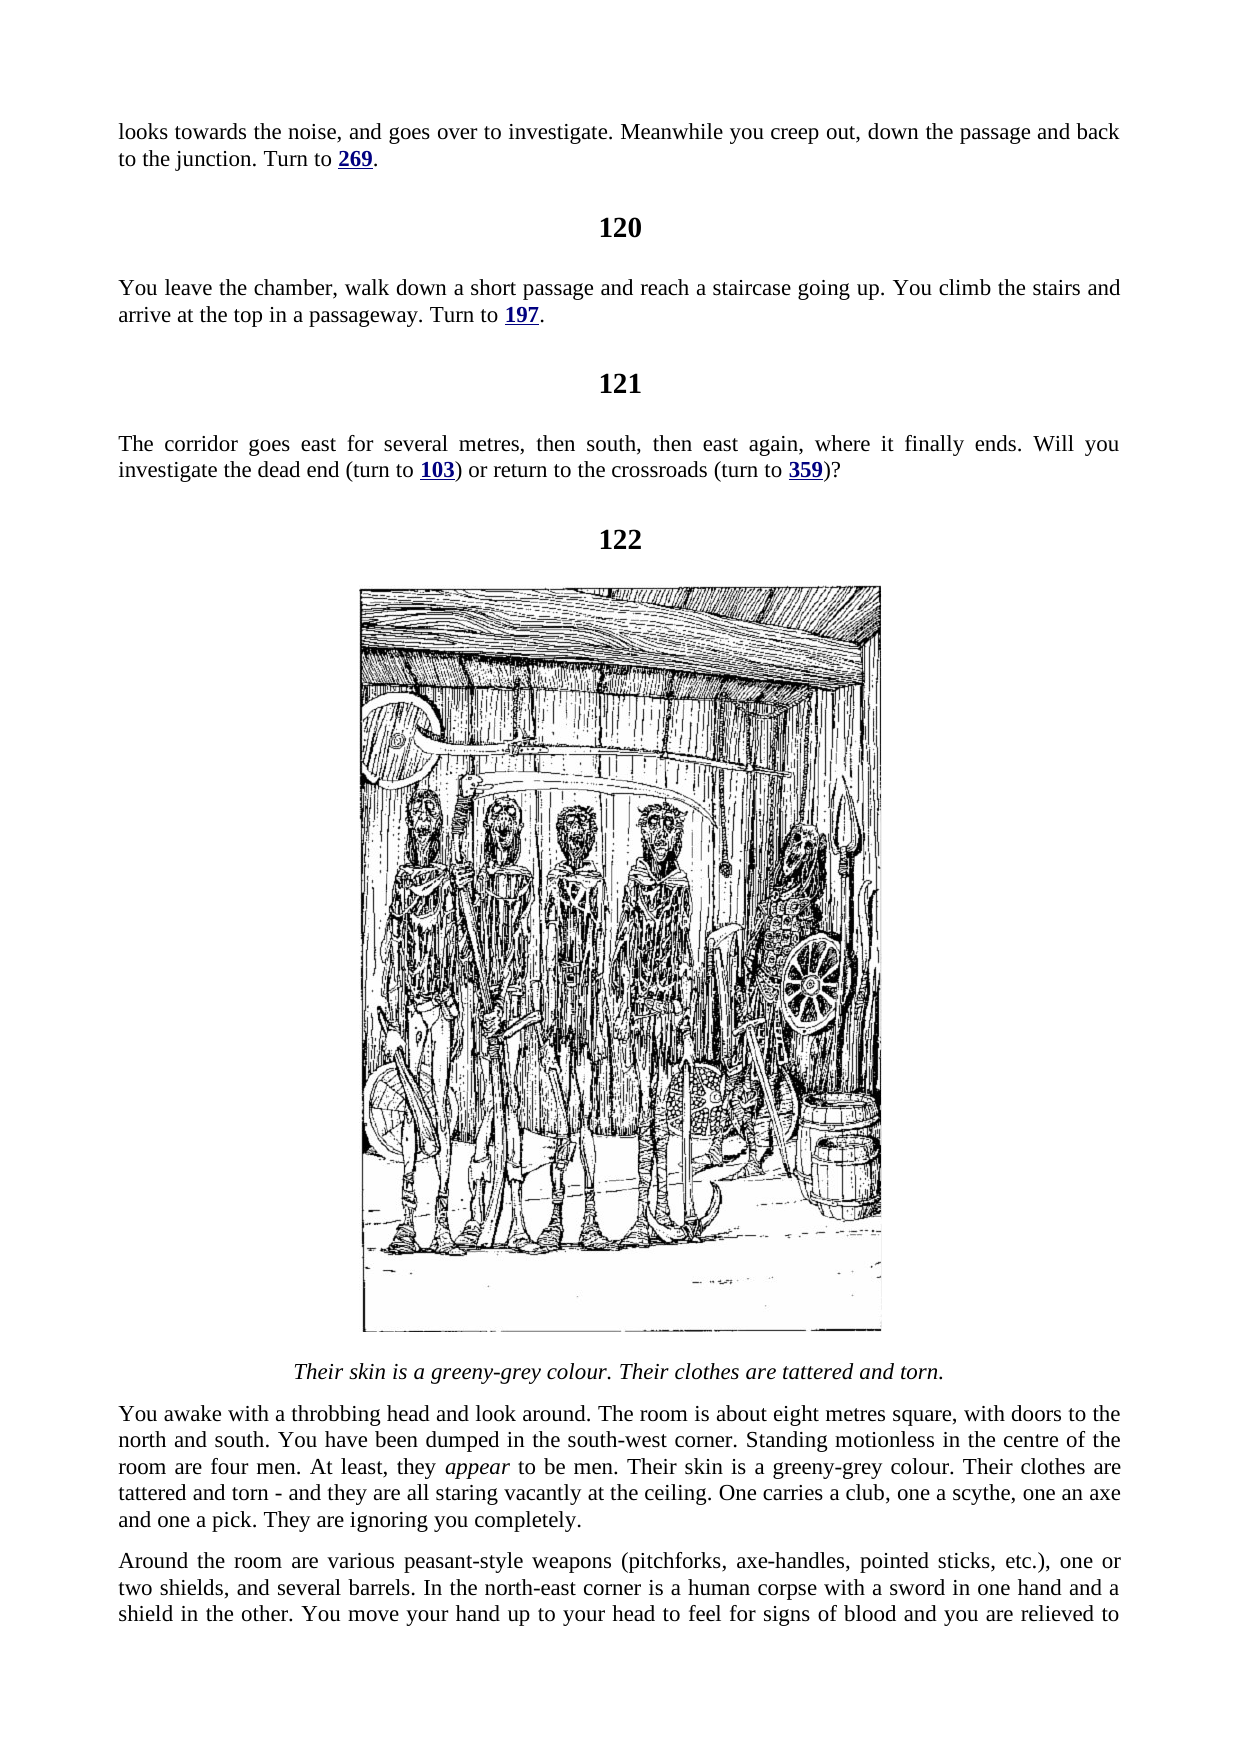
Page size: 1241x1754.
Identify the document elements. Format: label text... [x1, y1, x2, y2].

subtitle 120 [118, 211, 1122, 244]
picture [359, 585, 882, 1332]
subtitle 121 [118, 367, 1122, 400]
text Their skin is a greeny-grey colour. Their clothes are tattered and torn. [118, 585, 1122, 1385]
text looks towards the noise, and goes over to investigate. Meanwhile you creep out, down the passage and back to the junction. Turn to 269. [118, 118, 1122, 171]
subtitle 122 [118, 522, 1122, 556]
text You leave the chamber, walk down a short passage and reach a staircase going up. You climb the stairs and arrive at the top in a passageway. Turn to 197. [118, 274, 1122, 327]
text Around the room are various peasant-style weapons (pitchforks, axe-handles, pointed sticks, etc.), one or two shields, and several barrels. In the north-east corner is a human corpse with a sword in one hand and a shield in the other. You move your hand up to your head to feel for signs of blood and you are relieved to [118, 1547, 1122, 1627]
text You awake with a throbbing head and look around. The room is about eight metres square, with doors to the north and south. You have been dumped in the south-west corner. Standing motionless in the centre of the room are four men. At least, they appear to be men. Their skin is a greeny-grey colour. Their clothes are tattered and torn - and they are all staring vacantly at the ceiling. One carries a club, one a scythe, one an axe and one a pick. They are ignoring you completely. [118, 1399, 1122, 1532]
text The corridor goes east for several metres, then south, then east again, where it finally ends. Will you investigate the dead end (turn to 103) or return to the crossroads (turn to 359)? [118, 429, 1122, 483]
